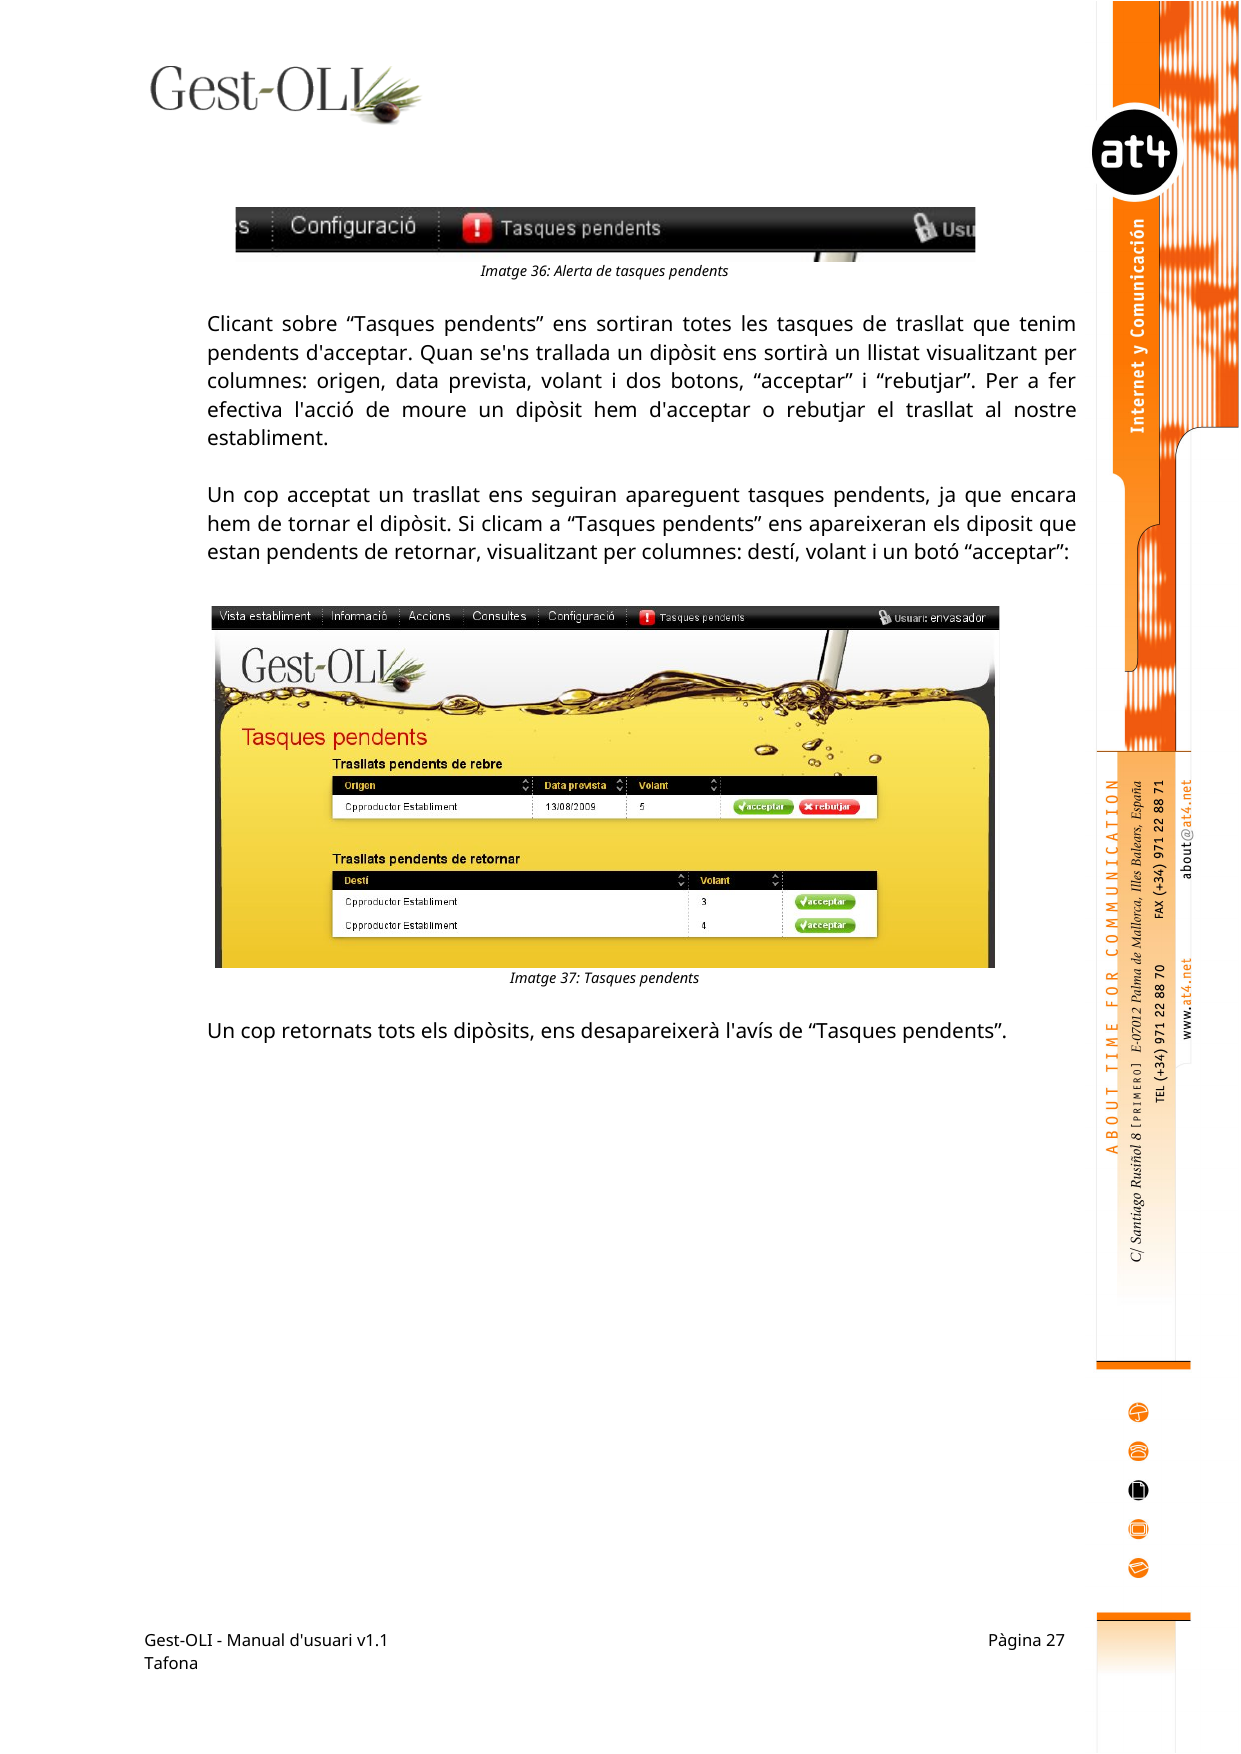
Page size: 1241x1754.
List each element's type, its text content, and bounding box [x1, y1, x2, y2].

picture [1085, 1, 1239, 1753]
picture [149, 66, 423, 126]
picture [235, 207, 976, 262]
text Un cop retornats tots els dipòsits, ens desapareixerà l'avís de “Tasques pendents”. [207, 1016, 1078, 1044]
text Un cop acceptat un trasllat ens seguiran apareguent tasques pendents, ja que encara hem de tornar el dipòsit. Si clicam a “Tasques pendents” ens apareixeran els diposit que estan pendents de retornar, visualitzant per columnes: destí, volant i un botó “acceptar”: [207, 480, 1078, 566]
text Imatge 37: Tasques pendents [211, 968, 999, 988]
text Clicant sobre “Tasques pendents” ens sortiran totes les tasques de trasllat que tenim pendents d'acceptar. Quan se'ns trallada un dipòsit ens sortirà un llistat visualitzant per columnes: origen, data prevista, volant i dos botons, “acceptar” i “rebutjar”. Per a fer efectiva l'acció de moure un dipòsit hem d'acceptar o rebutjar el trasllat al nostre establiment. [207, 309, 1078, 452]
text Imatge 36: Alerta de tasques pendents [235, 262, 975, 281]
picture [211, 606, 1000, 968]
